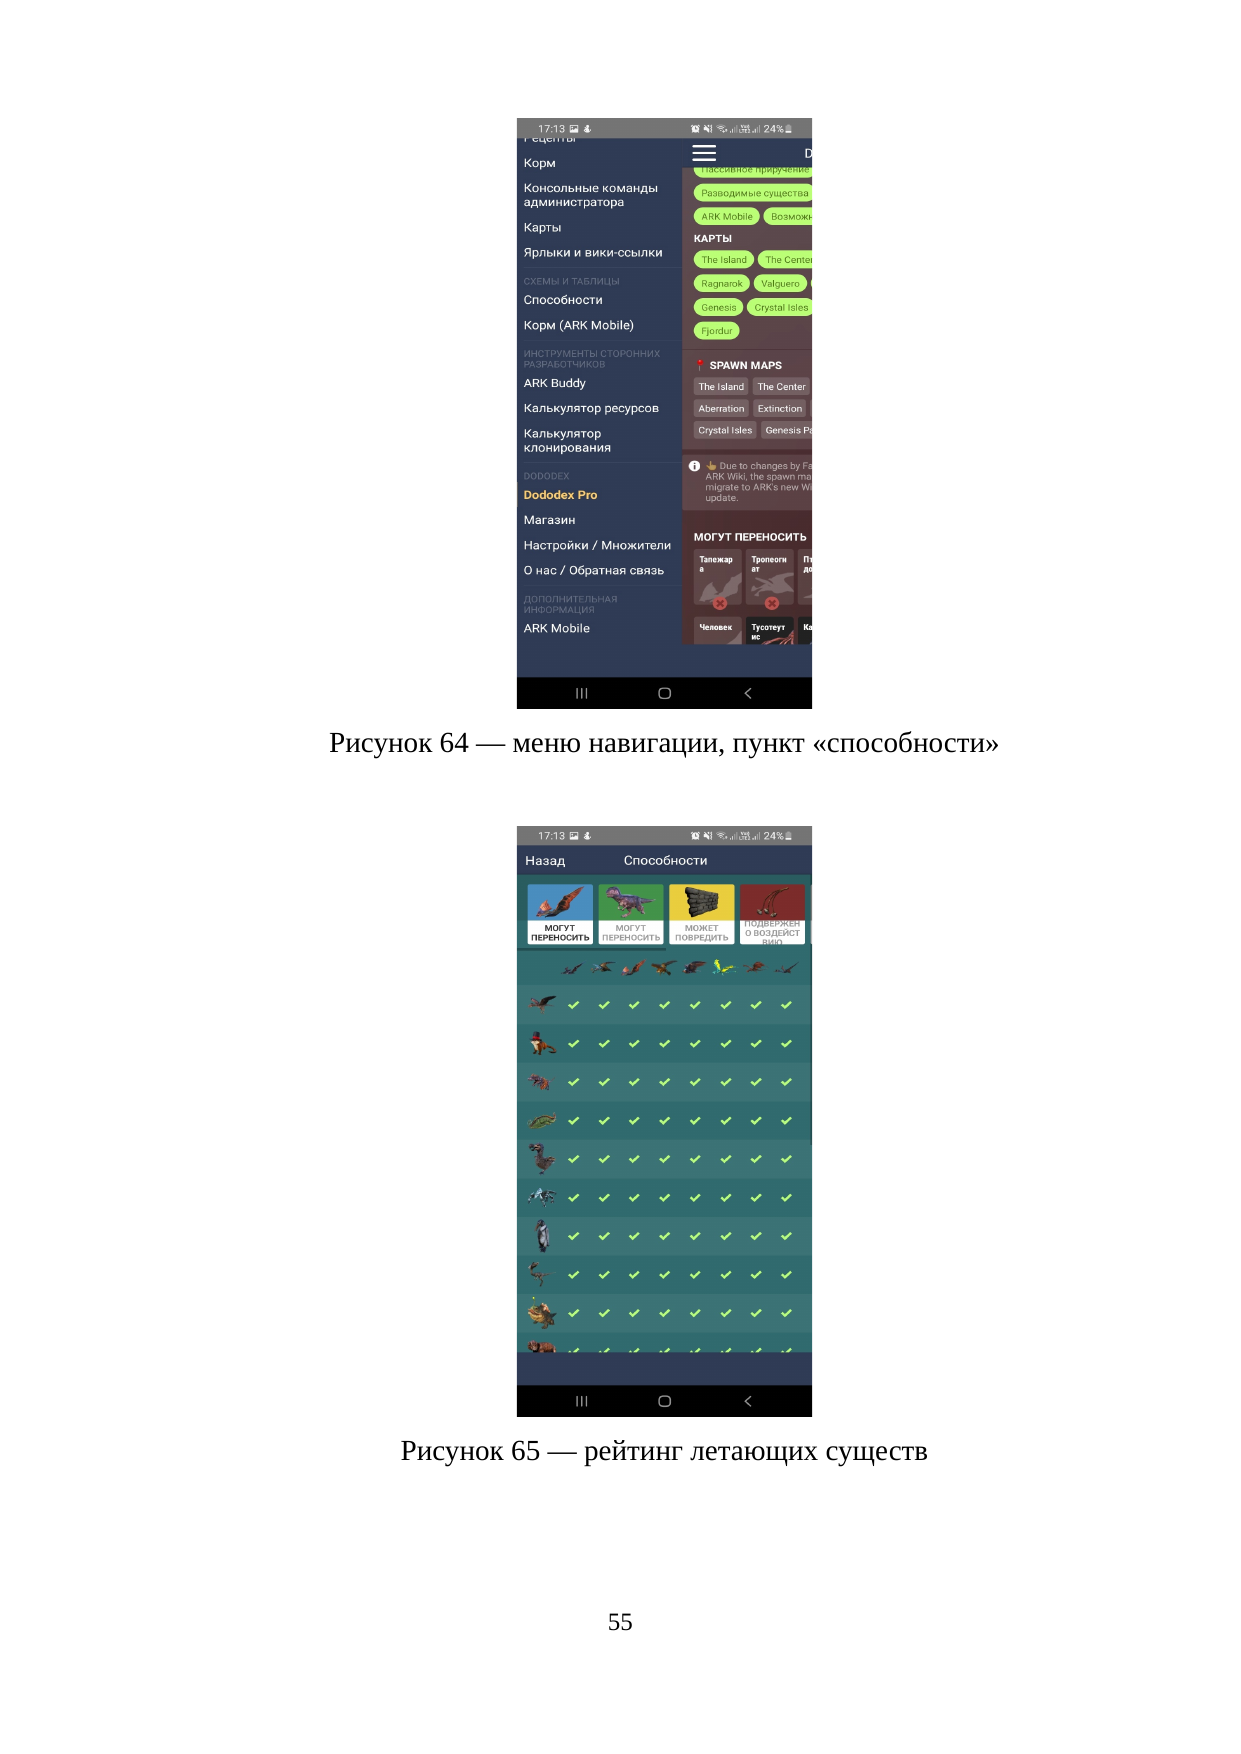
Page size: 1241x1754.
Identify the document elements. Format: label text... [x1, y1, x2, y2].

list Рисунок 65 — рейтинг летающих существ [118, 1433, 1122, 1467]
picture [516, 118, 813, 709]
picture [516, 826, 813, 1417]
list Рисунок 64 — меню навигации, пункт «способности» [118, 725, 1122, 759]
